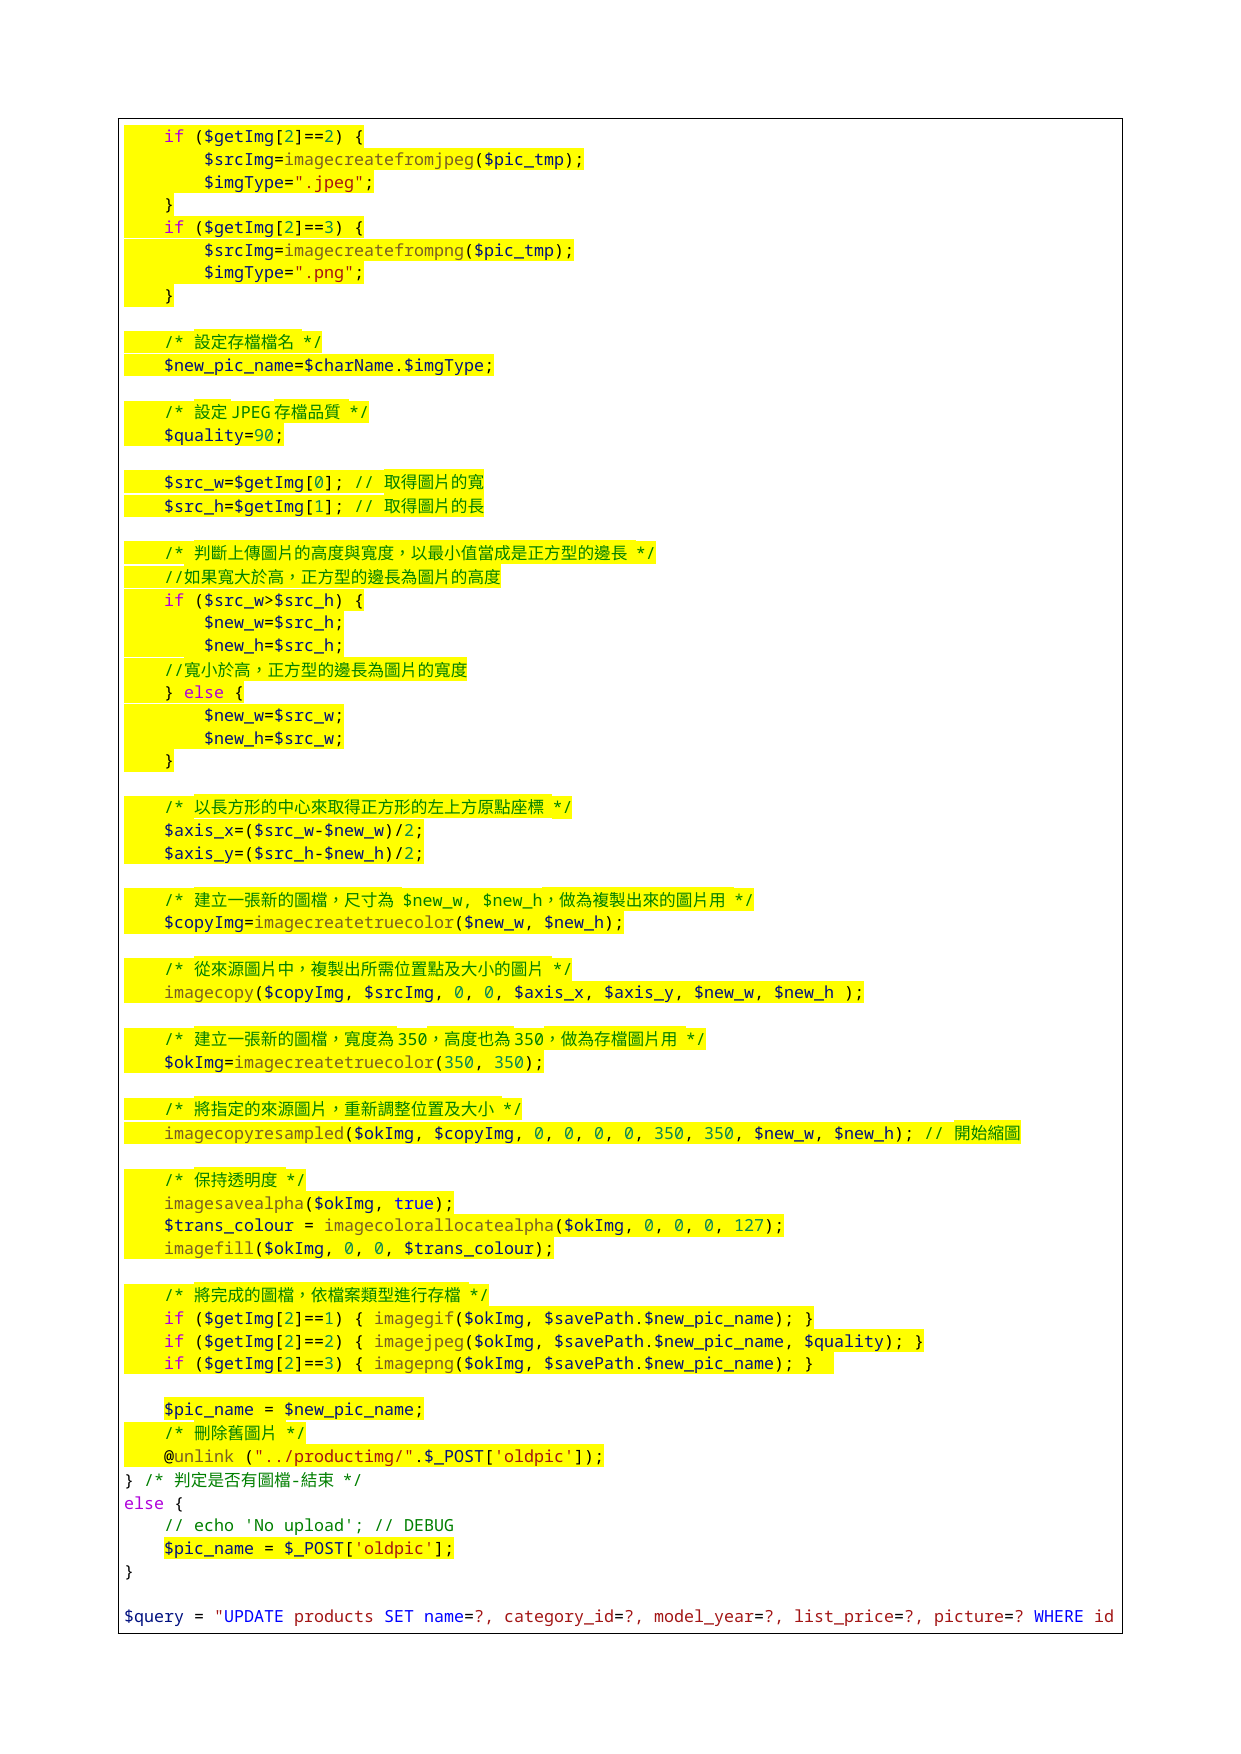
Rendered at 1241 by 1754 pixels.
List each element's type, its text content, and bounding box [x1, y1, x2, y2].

table_header if ($getImg[2]==2) { $srcImg=imagecreatefromjpeg($pic_tmp); $imgType=".jpeg"; } if ($getImg[2]==3) { $srcImg=imagecreatefrompng($pic_tmp); $imgType=".png"; } /* 設定存檔檔名 */ $new_pic_name=$charName.$imgType; /* 設定JPEG存檔品質 */ $quality=90; $src_w=$getImg[0]; // 取得圖片的寬 $src_h=$getImg[1]; // 取得圖片的長 /* 判斷上傳圖片的高度與寬度，以最小值當成是正方型的邊長 */ //如果寬大於高，正方型的邊長為圖片的高度 if ($src_w>$src_h) { $new_w=$src_h; $new_h=$src_h; //寬小於高，正方型的邊長為圖片的寬度 } else { $new_w=$src_w; $new_h=$src_w; } /* 以長方形的中心來取得正方形的左上方原點座標 */ $axis_x=($src_w-$new_w)/2; $axis_y=($src_h-$new_h)/2; /* 建立一張新的圖檔，尺寸為 $new_w, $new_h，做為複製出來的圖片用 */ $copyImg=imagecreatetruecolor($new_w, $new_h); /* 從來源圖片中，複製出所需位置點及大小的圖片 */ imagecopy($copyImg, $srcImg, 0, 0, $axis_x, $axis_y, $new_w, $new_h ); /* 建立一張新的圖檔，寬度為350，高度也為350，做為存檔圖片用 */ $okImg=imagecreatetruecolor(350, 350); /* 將指定的來源圖片，重新調整位置及大小 */ imagecopyresampled($okImg, $copyImg, 0, 0, 0, 0, 350, 350, $new_w, $new_h); // 開始縮圖 /* 保持透明度 */ imagesavealpha($okImg, true); $trans_colour = imagecolorallocatealpha($okImg, 0, 0, 0, 127); imagefill($okImg, 0, 0, $trans_colour); /* 將完成的圖檔，依檔案類型進行存檔 */ if ($getImg[2]==1) { imagegif($okImg, $savePath.$new_pic_name); } if ($getImg[2]==2) { imagejpeg($okImg, $savePath.$new_pic_name, $quality); } if ($getImg[2]==3) { imagepng($okImg, $savePath.$new_pic_name); } $pic_name = $new_pic_name; /* 刪除舊圖片 */ @unlink ("../productimg/".$_POST['oldpic']); } /* 判定是否有圖檔-結束 */ else { // echo 'No upload'; // DEBUG $pic_name = $_POST['oldpic']; } $query = "UPDATE products SET name=?, category_id=?, model_year=?, list_price=?, picture=? WHERE id [119, 119, 1122, 1633]
